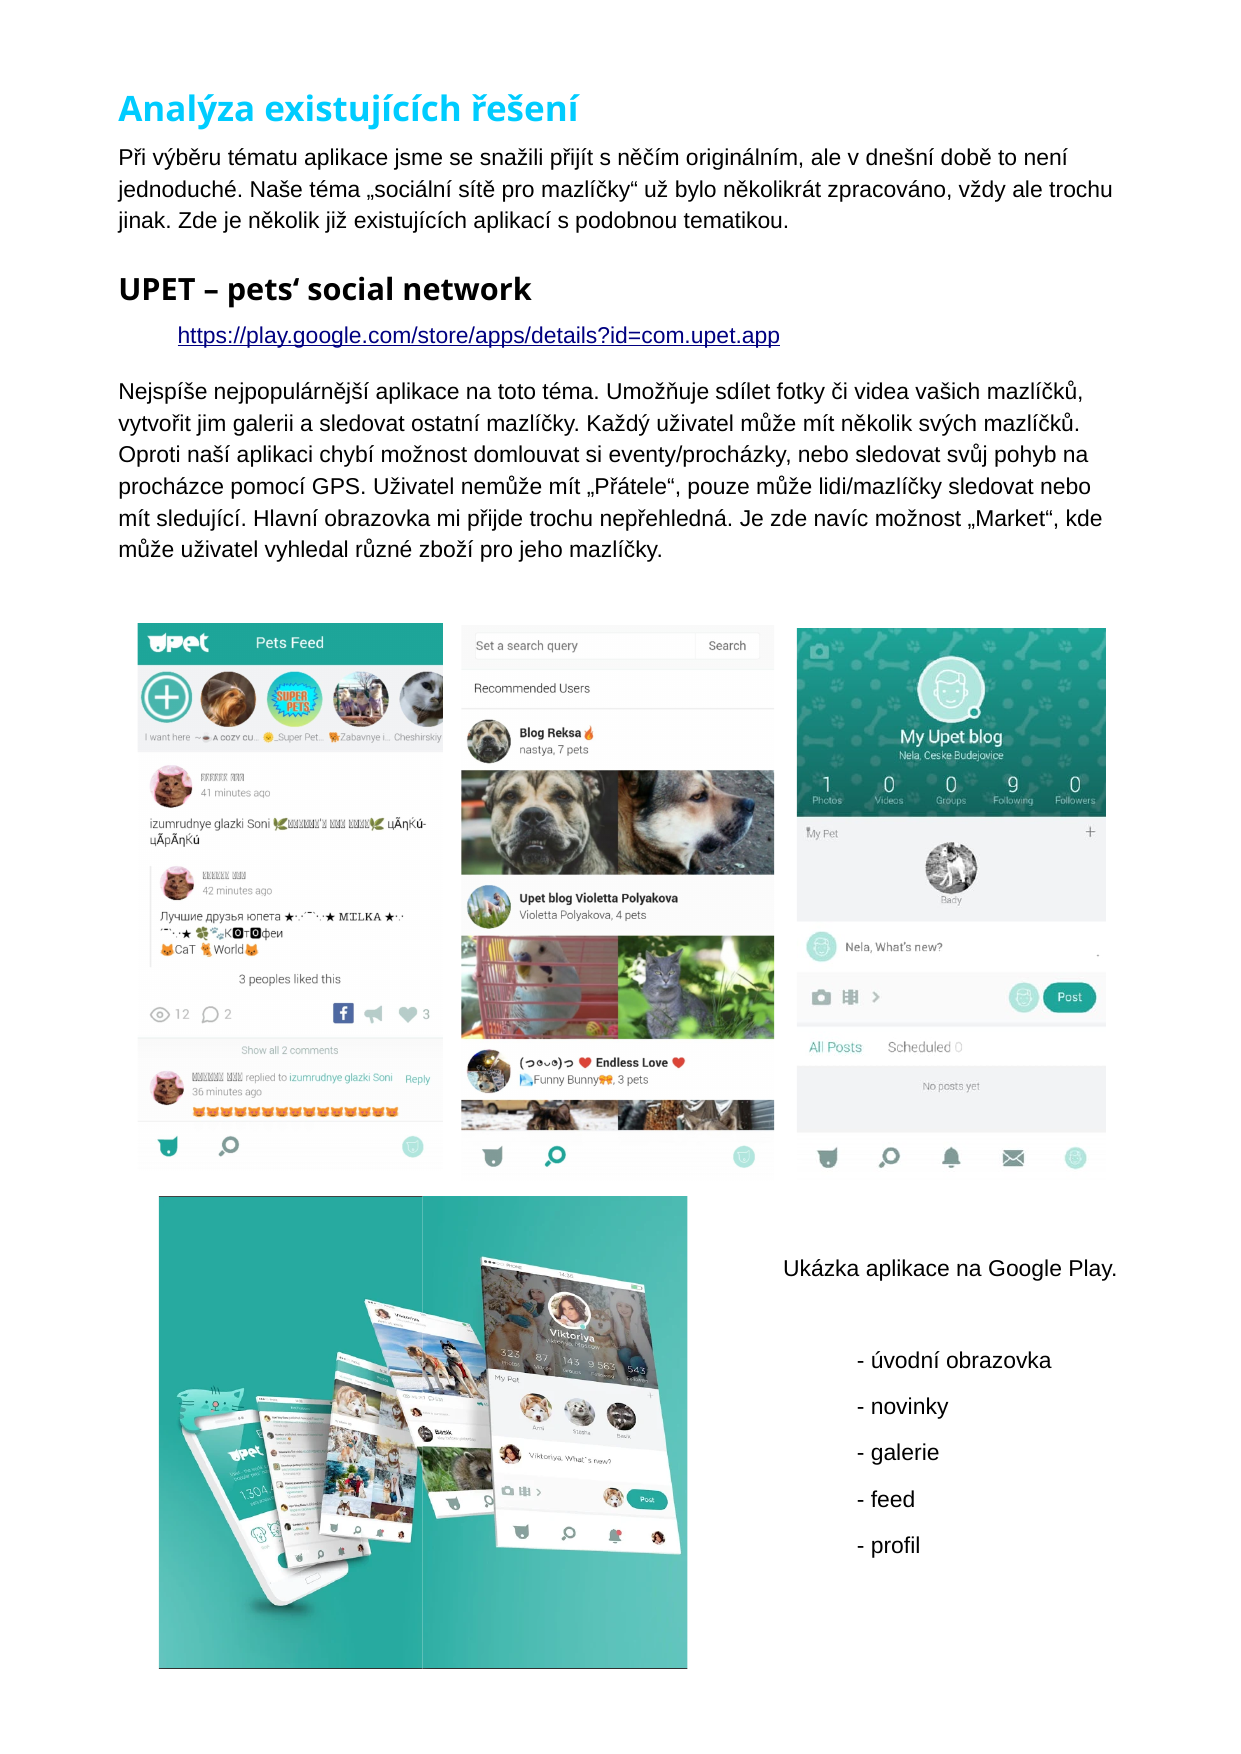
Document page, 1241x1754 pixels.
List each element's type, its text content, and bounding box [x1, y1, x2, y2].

text Při výběru tématu aplikace jsme se snažili přijít s něčím originálním, ale v dnešní době to není jednoduché. Naše téma „sociální sítě pro mazlíčky“ už bylo několikrát zpracováno, vždy ale trochu jinak. Zde je několik již existujících aplikací s podobnou tematikou. [118, 144, 1122, 234]
text [118, 1486, 158, 1512]
text - feed [688, 1486, 1122, 1512]
text Nejspíše nejpopulárnější aplikace na toto téma. Umožňuje sdílet fotky či videa vašich mazlíčků, vytvořit jim galerii a sledovat ostatní mazlíčky. Každý uživatel může mít několik svých mazlíčků. Oproti naší aplikaci chybí možnost domlouvat si eventy/procházky, nebo sledovat svůj pohyb na procházce pomocí GPS. Uživatel nemůže mít „Přátele“, pouze může lidi/mazlíčky sledovat nebo mít sledující. Hlavní obrazovka mi přijde trochu nepřehledná. Je zde navíc možnost „Market“, kde může uživatel vyhledal různé zboží pro jeho mazlíčky. [118, 378, 1122, 562]
text [118, 1347, 158, 1373]
text - novinky [688, 1393, 1122, 1419]
picture [158, 1196, 688, 1669]
subtitle UPET – pets‘ social network [118, 268, 1122, 310]
picture [137, 623, 443, 1171]
subtitle Analýza existujících řešení [118, 84, 1122, 132]
picture [796, 628, 1106, 1180]
text - profil [688, 1532, 1122, 1558]
picture [461, 625, 775, 1181]
text [118, 1439, 158, 1466]
text [118, 1255, 158, 1281]
text https://play.google.com/store/apps/details?id=com.upet.app [177, 322, 1063, 349]
text - galerie [688, 1439, 1122, 1466]
text [118, 1532, 158, 1558]
text Ukázka aplikace na Google Play. [688, 1255, 1122, 1281]
text [118, 1393, 158, 1419]
text - úvodní obrazovka [688, 1347, 1122, 1373]
